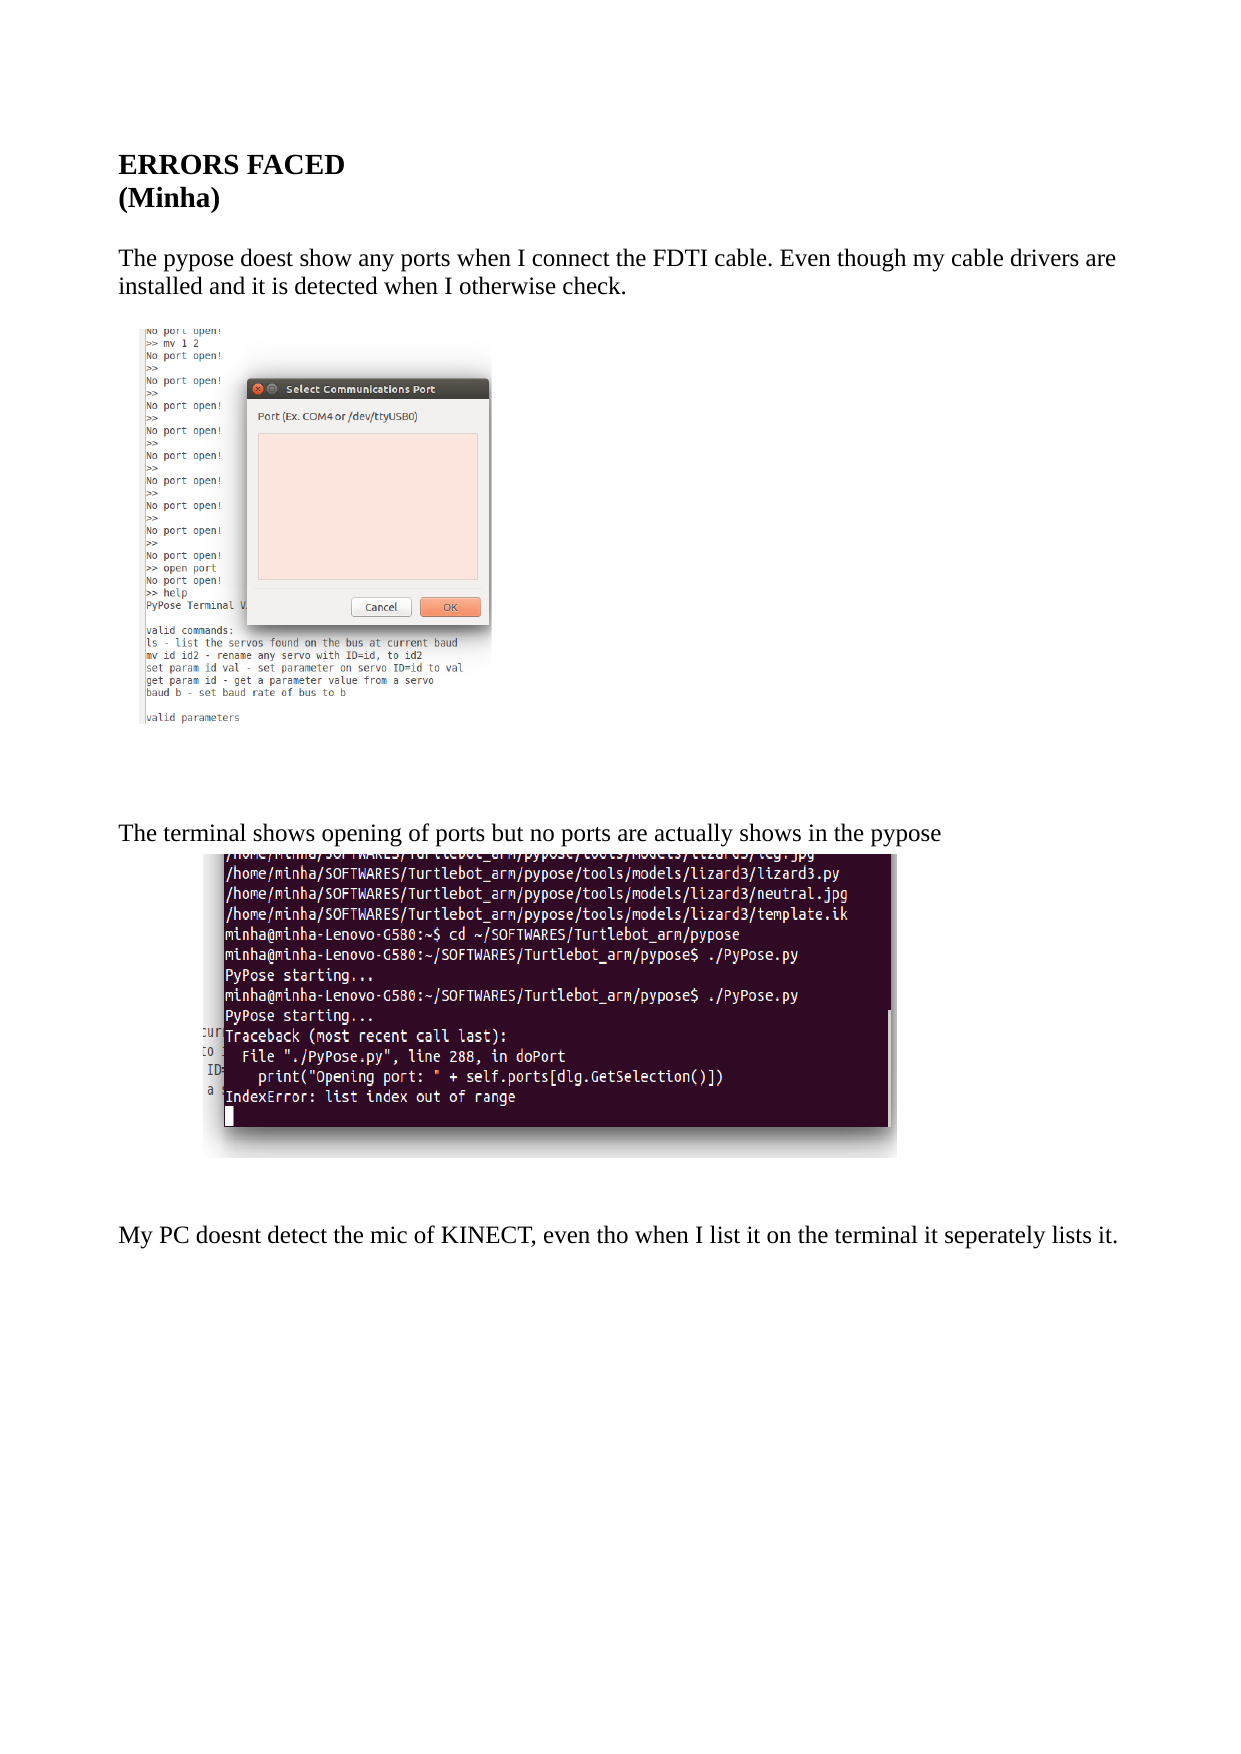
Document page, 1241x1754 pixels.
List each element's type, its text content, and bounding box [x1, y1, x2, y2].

picture [139, 329, 204, 724]
text ERRORS FACED (Minha) [118, 147, 1122, 214]
text The terminal shows opening of ports but no ports are actually shows in the pypose [118, 818, 1122, 846]
text The pypose doest show any ports when I connect the FDTI cable. Even though my cable drivers are installed and it is detected when I otherwise check. [118, 243, 1122, 300]
text My PC doesnt detect the mic of KINECT, even tho when I list it on the terminal it seperately lists it. [118, 1220, 1122, 1249]
picture [202, 854, 897, 1158]
